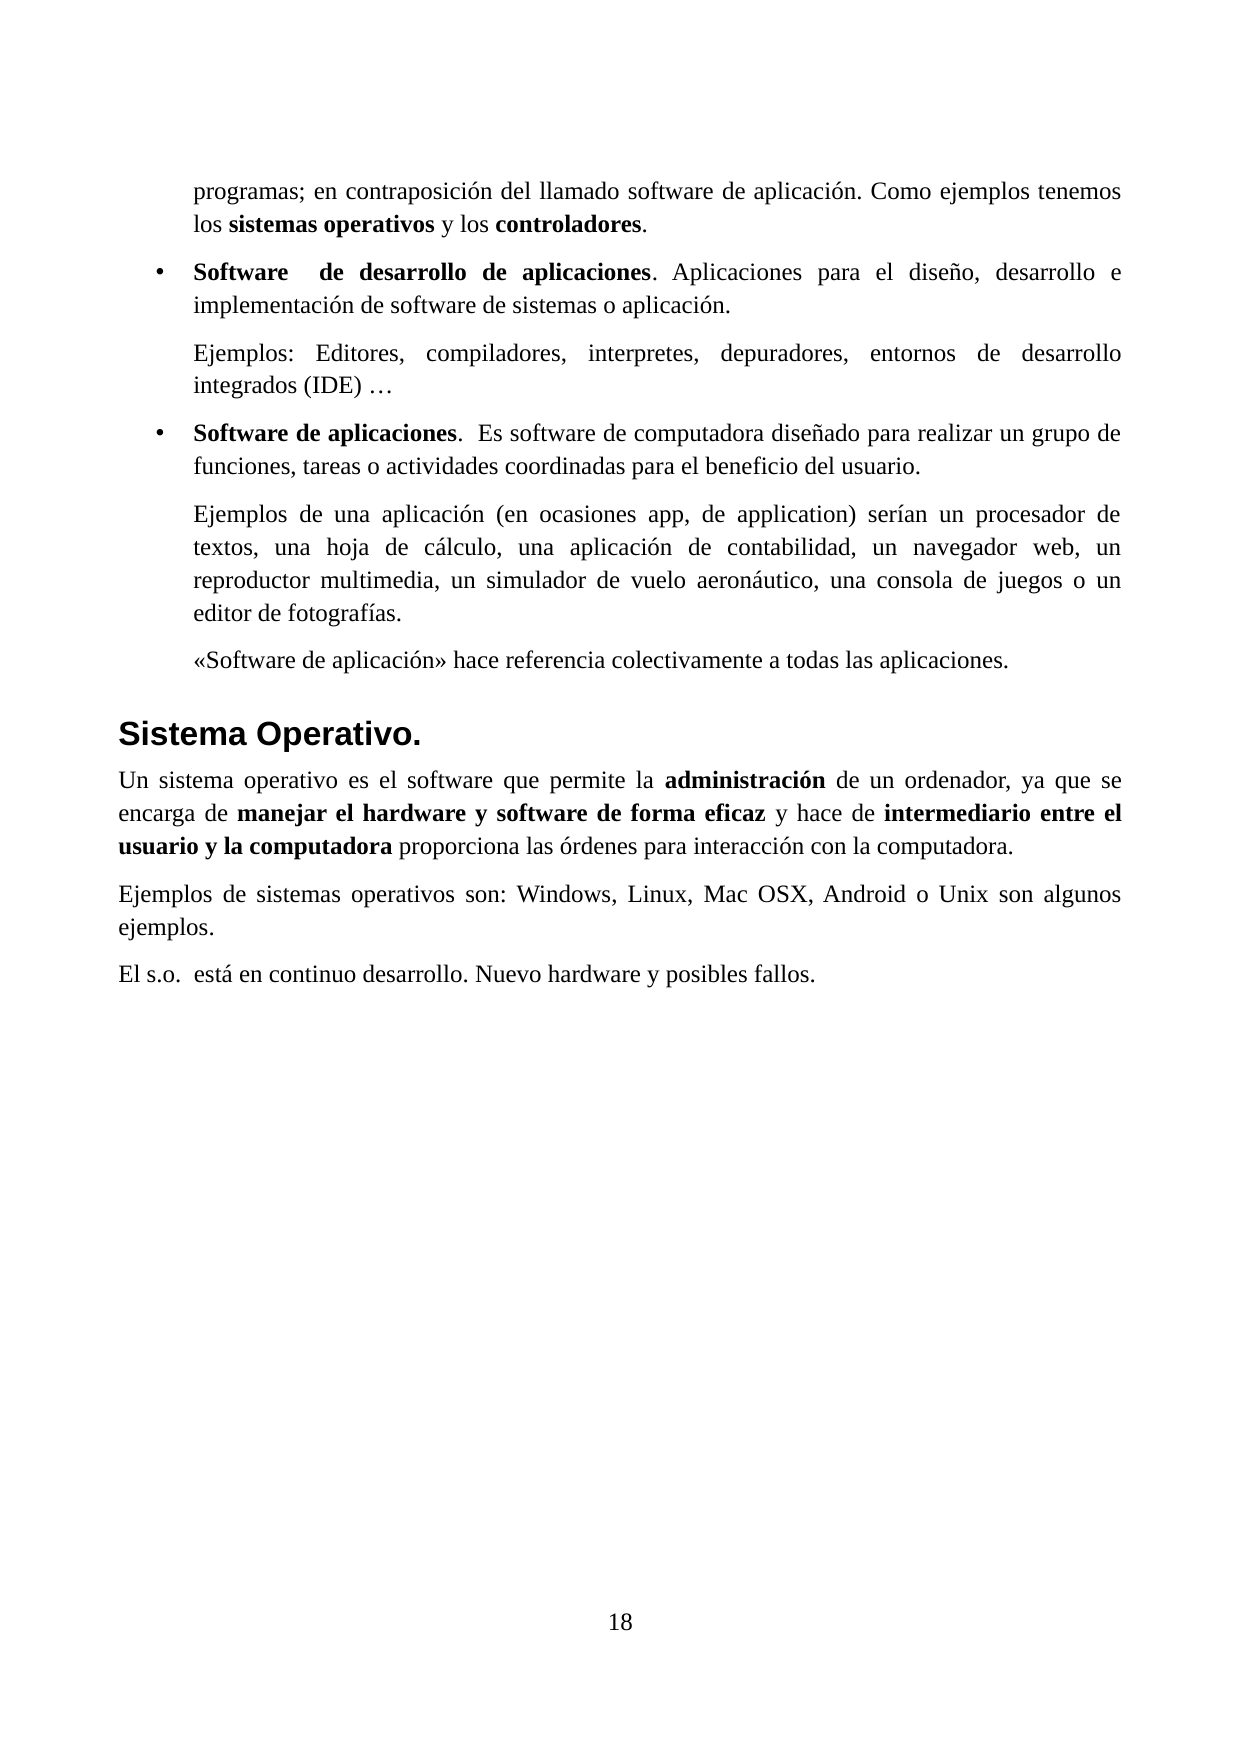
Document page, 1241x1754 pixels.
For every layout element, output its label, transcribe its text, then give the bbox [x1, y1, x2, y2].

list Software de aplicaciones. Es software de computadora diseñado para realizar un grupo de funciones, tareas o actividades coordinadas para el beneficio del usuario. [156, 418, 1122, 480]
subtitle Sistema Operativo. [118, 714, 1122, 753]
list Ejemplos de una aplicación (en ocasiones app, de application) serían un procesador de textos, una hoja de cálculo, una aplicación de contabilidad, un navegador web, un reproductor multimedia, un simulador de vuelo aeronáutico, una consola de juegos o un editor de fotografías. [156, 499, 1122, 627]
text El s.o. está en continuo desarrollo. Nuevo hardware y posibles fallos. [118, 959, 1122, 988]
list programas; en contraposición del llamado software de aplicación. Como ejemplos tenemos los sistemas operativos y los controladores. [156, 176, 1122, 238]
list Software de desarrollo de aplicaciones. Aplicaciones para el diseño, desarrollo e implementación de software de sistemas o aplicación. [156, 257, 1122, 319]
list Ejemplos: Editores, compiladores, interpretes, depuradores, entornos de desarrollo integrados (IDE) … [156, 338, 1122, 399]
text Un sistema operativo es el software que permite la administración de un ordenador, ya que se encarga de manejar el hardware y software de forma eficaz y hace de intermediario entre el usuario y la computadora proporciona las órdenes para interacción con la computadora. [118, 765, 1122, 860]
text Ejemplos de sistemas operativos son: Windows, Linux, Mac OSX, Android o Unix son algunos ejemplos. [118, 879, 1122, 941]
list «Software de aplicación» hace referencia colectivamente a todas las aplicaciones. [156, 646, 1122, 674]
